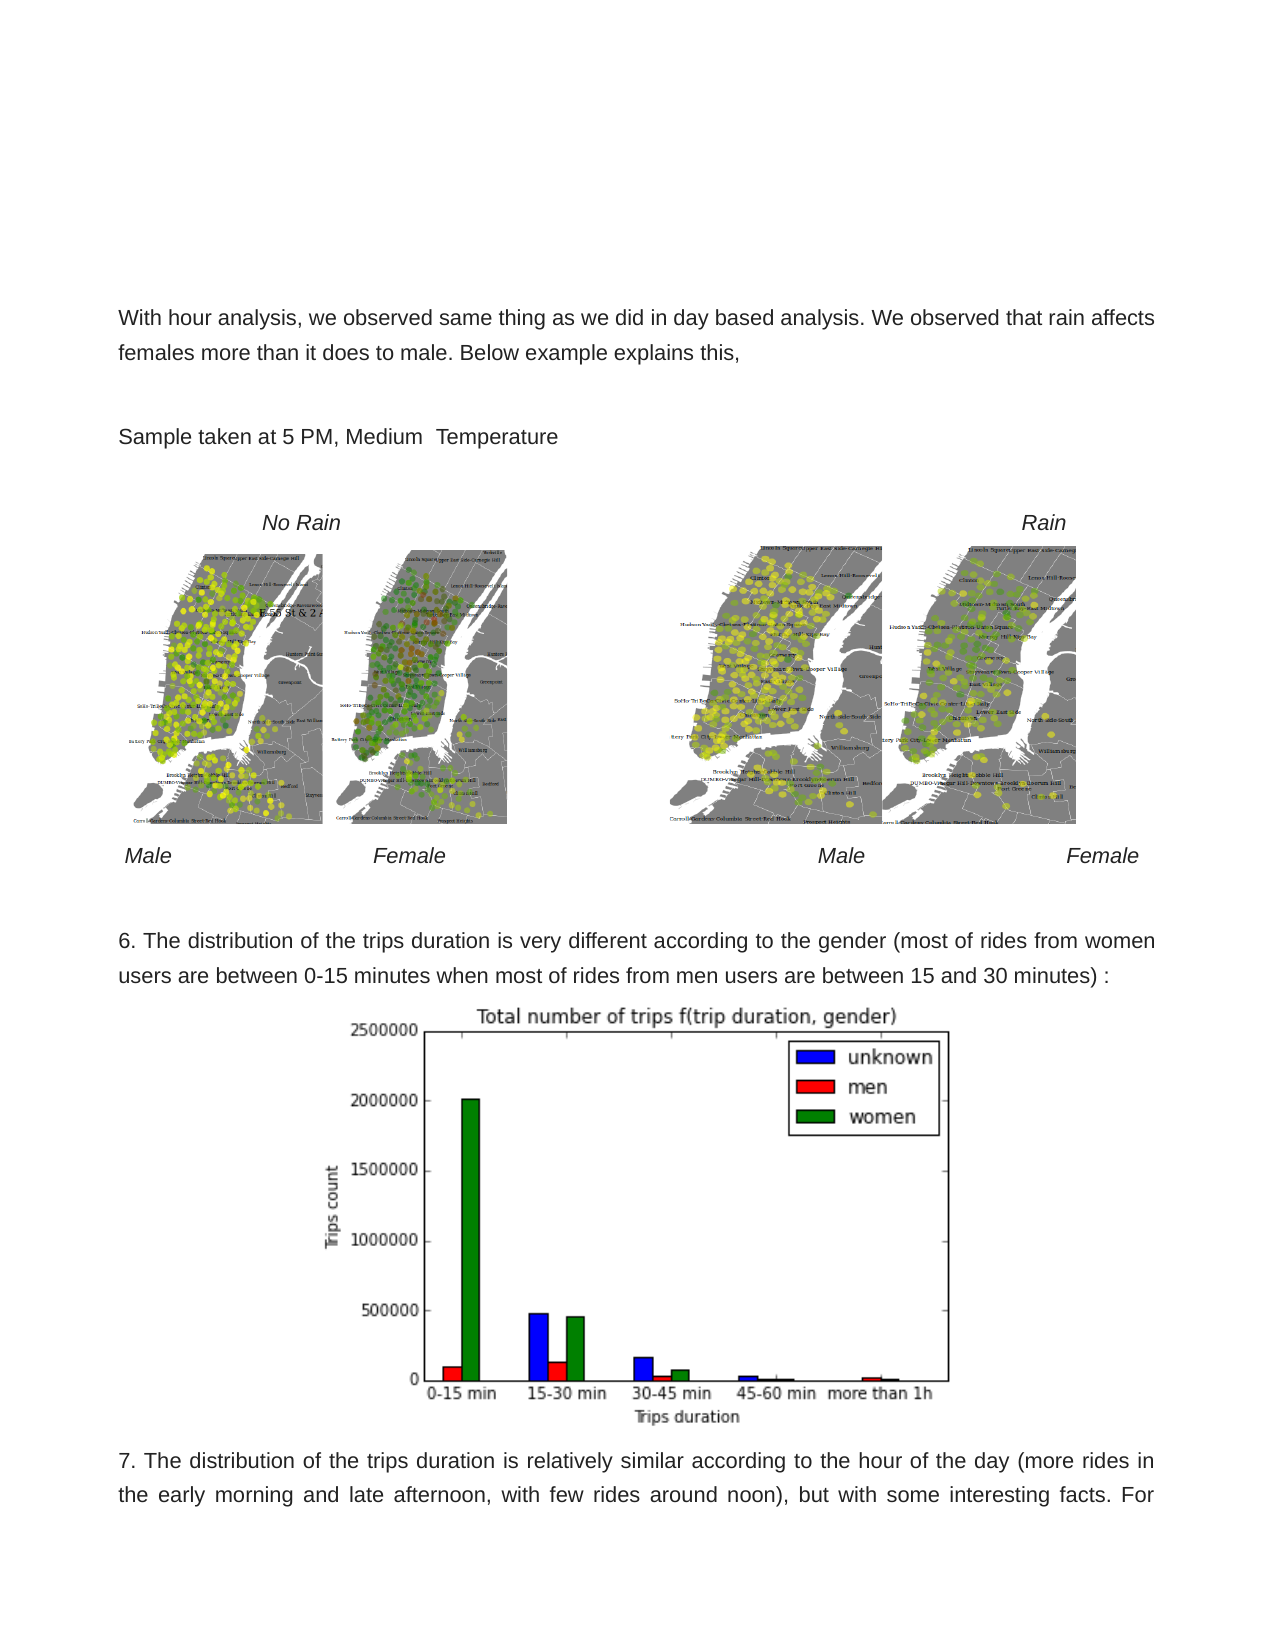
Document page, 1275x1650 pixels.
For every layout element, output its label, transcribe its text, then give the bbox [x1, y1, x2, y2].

text 7. The distribution of the trips duration is relatively similar according to the hour of the day (more rides in the early morning and late afternoon, with few rides around noon), but with some interesting facts. For [118, 1448, 1157, 1507]
picture [669, 546, 1076, 824]
text No Rain Rain [118, 507, 1157, 536]
text 6. The distribution of the trips duration is very different according to the gender (most of rides from women users are between 0-15 minutes when most of rides from men users are between 15 and 30 minutes) : [118, 928, 1157, 988]
picture [316, 997, 959, 1437]
picture [118, 550, 508, 824]
text Male Female Male Female [118, 840, 1157, 868]
text Sample taken at 5 PM, Medium Temperature [118, 423, 1157, 449]
text With hour analysis, we observed same thing as we did in day based analysis. We observed that rain affects females more than it does to male. Below example explains this, [118, 305, 1157, 365]
